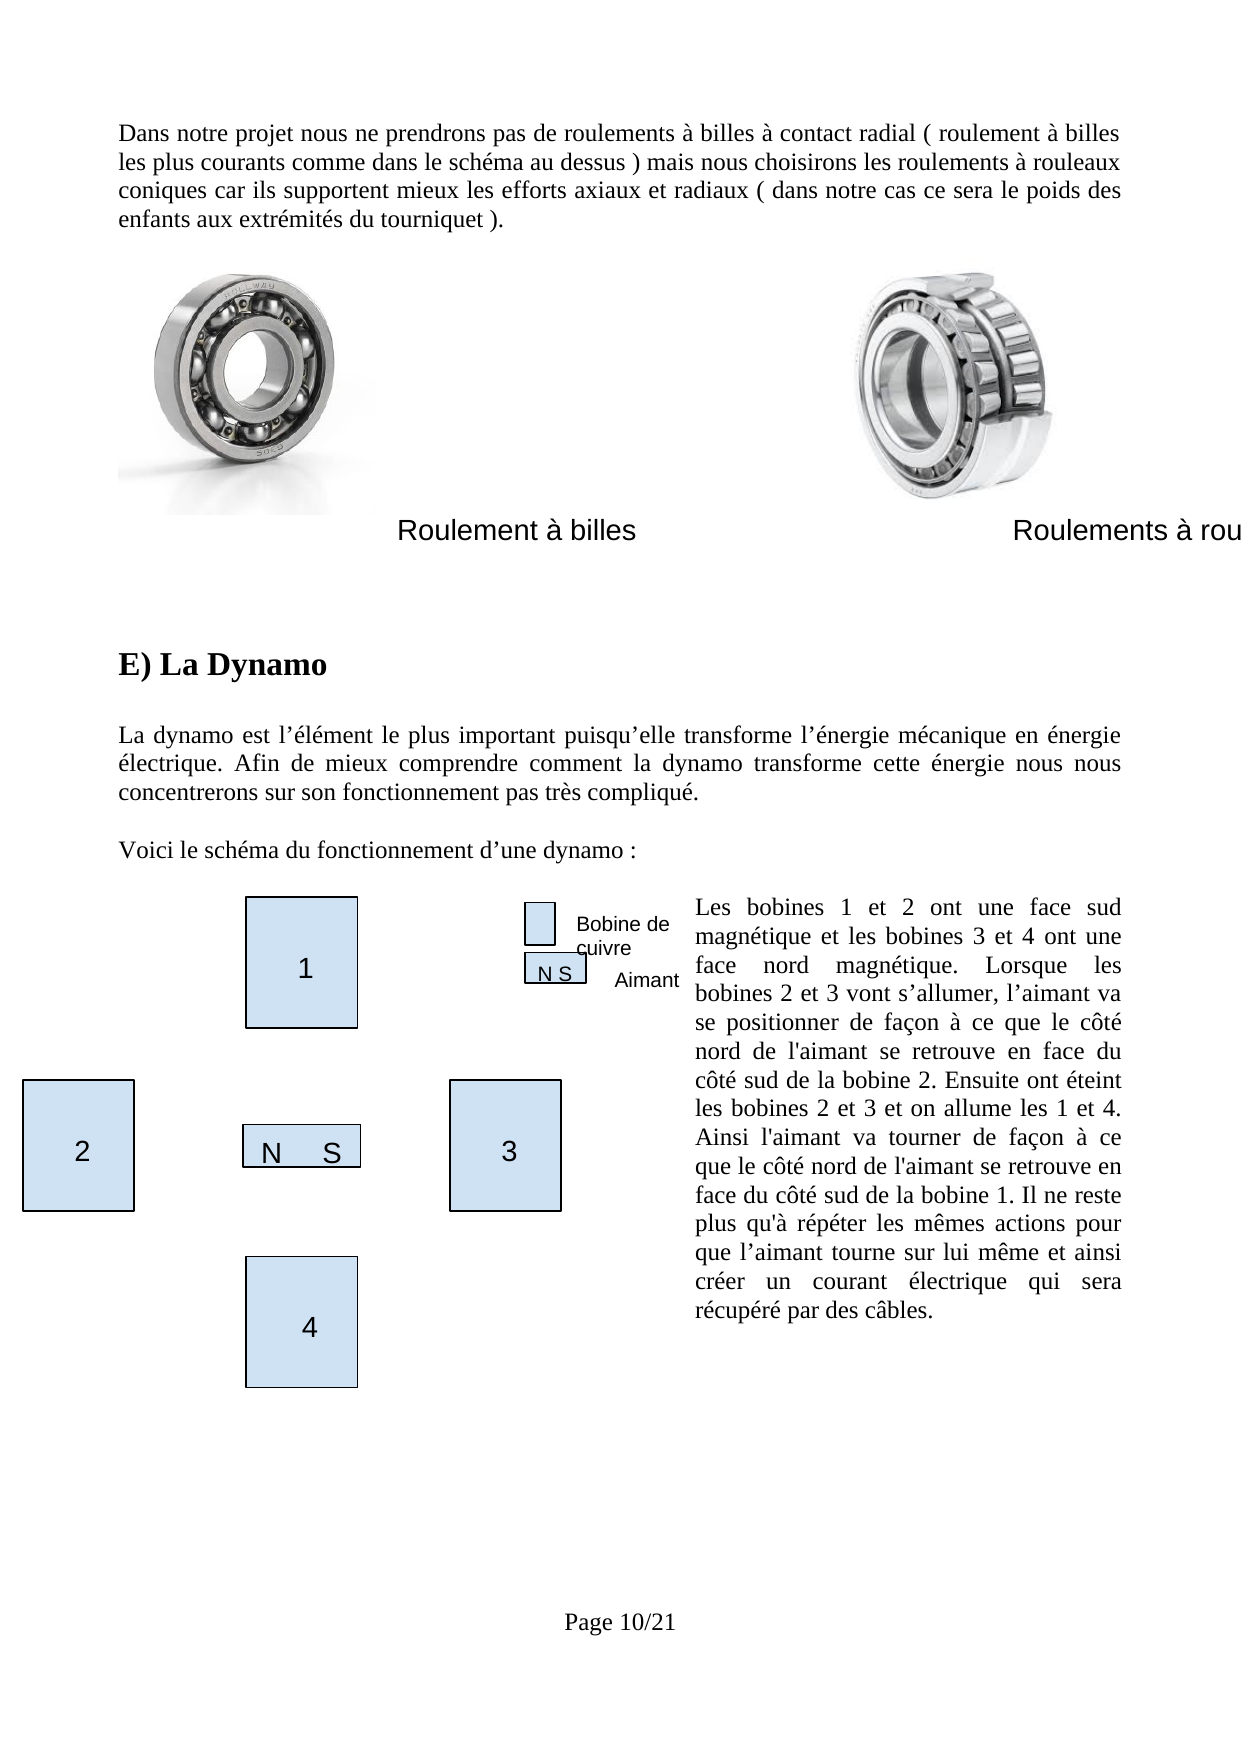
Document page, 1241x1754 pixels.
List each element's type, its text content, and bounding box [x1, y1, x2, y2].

text Dans notre projet nous ne prendrons pas de roulements à billes à contact radial ( roulement à billes les plus courants comme dans le schéma au dessus ) mais nous choisirons les roulements à rouleaux coniques car ils supportent mieux les efforts axiaux et radiaux ( dans notre cas ce sera le poids des enfants aux extrémités du tourniquet ). [118, 118, 1122, 233]
picture [118, 256, 376, 515]
subtitle E) La Dynamo [118, 644, 1122, 683]
text Les bobines 1 et 2 ont une face sud magnétique et les bobines 3 et 4 ont une face nord magnétique. Lorsque les bobines 2 et 3 vont s’allumer, l’aimant va se positionner de façon à ce que le côté nord de l'aimant se retrouve en face du côté sud de la bobine 2. Ensuite ont éteint les bobines 2 et 3 et on allume les 1 et 4. Ainsi l'aimant va tourner de façon à ce que le côté nord de l'aimant se retrouve en face du côté sud de la bobine 1. Il ne reste plus qu'à répéter les mêmes actions pour que l’aimant tourne sur lui même et ainsi créer un courant électrique qui sera récupéré par des câbles. [118, 892, 1122, 1323]
text La dynamo est l’élément le plus important puisqu’elle transforme l’énergie mécanique en énergie électrique. Afin de mieux comprendre comment la dynamo transforme cette énergie nous nous concentrerons sur son fonctionnement pas très compliqué. [118, 720, 1122, 806]
picture [842, 259, 1073, 511]
text Voici le schéma du fonctionnement d’une dynamo : [118, 835, 1122, 863]
